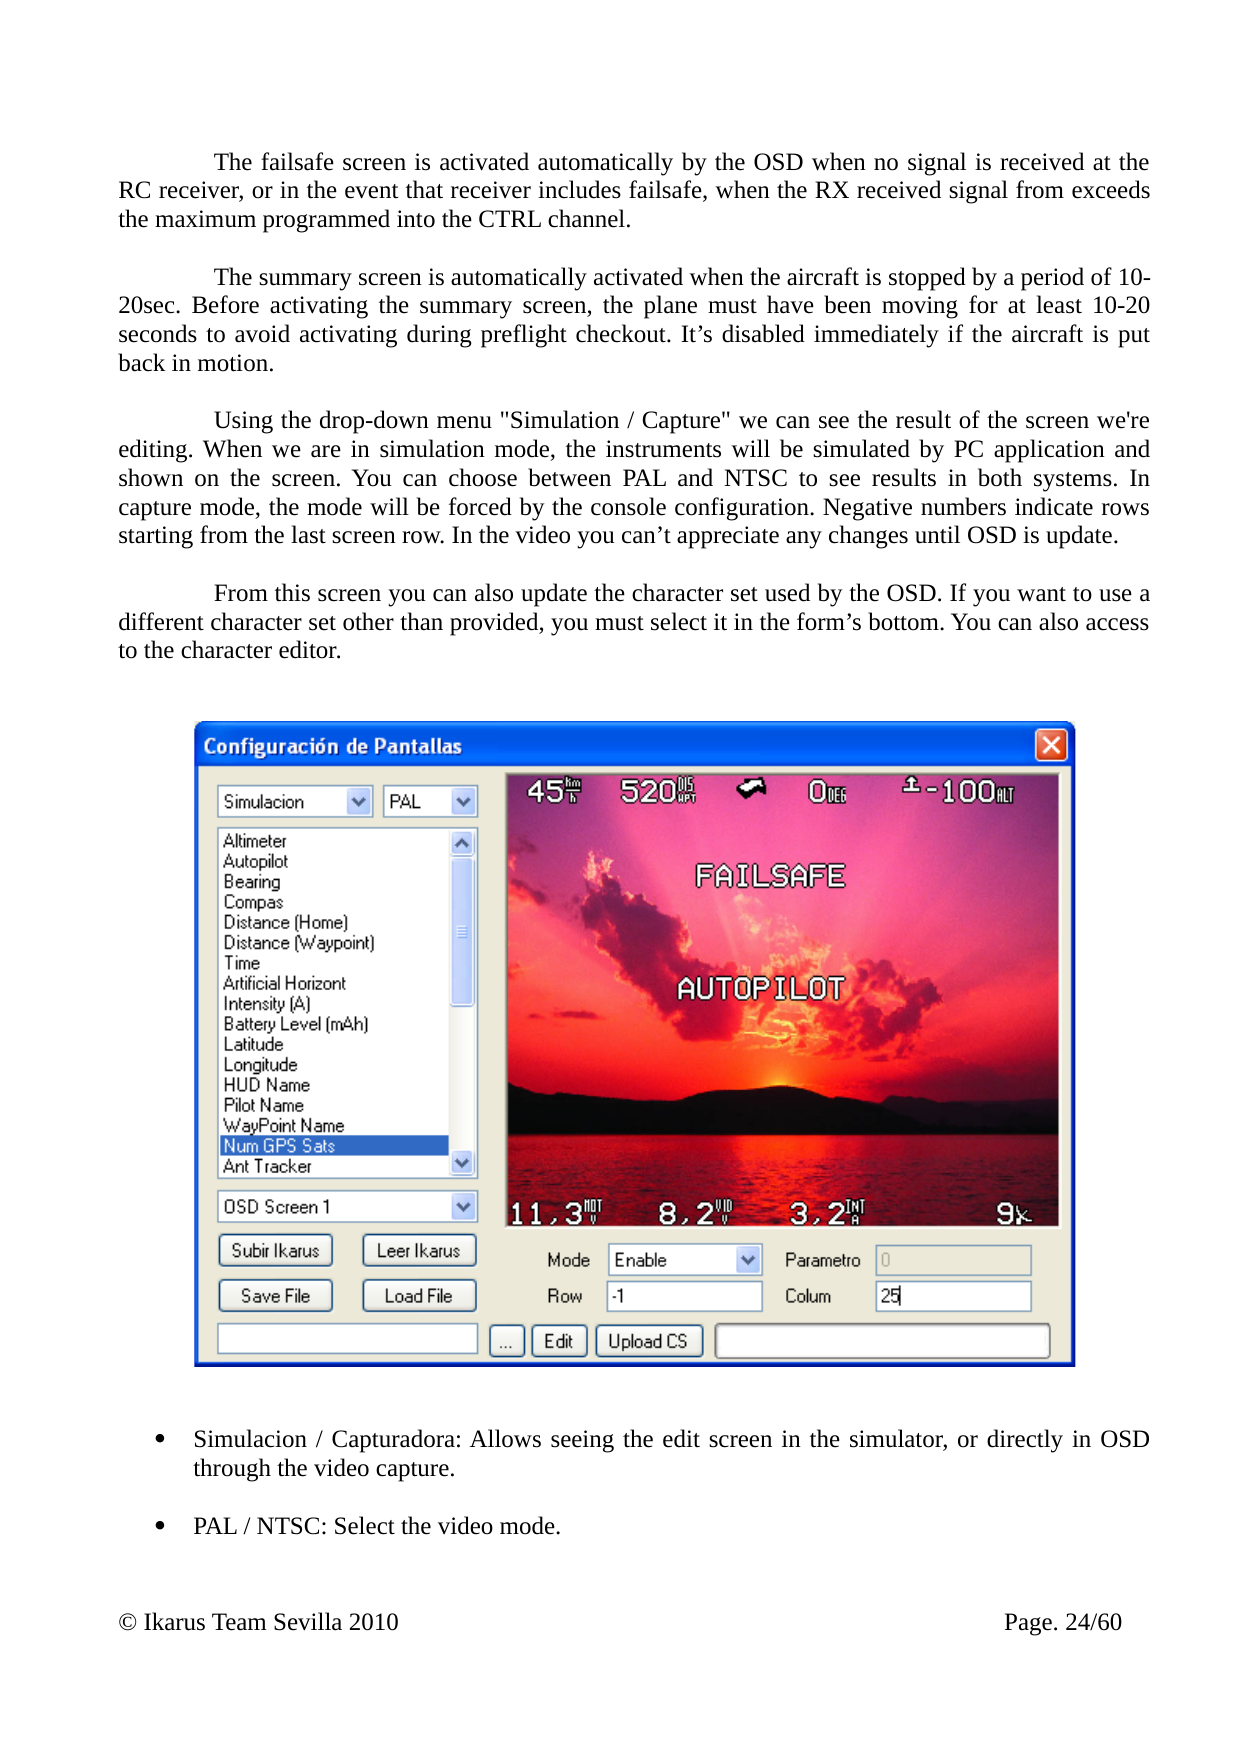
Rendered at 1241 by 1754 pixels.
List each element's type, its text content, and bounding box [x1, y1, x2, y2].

list PAL / NTSC: Select the video mode. [156, 1511, 1152, 1539]
picture [194, 721, 1076, 1367]
text The summary screen is automatically activated when the aircraft is stopped by a period of 10-20sec. Before activating the summary screen, the plane must have been moving for at least 10-20 seconds to avoid activating during preflight checkout. It’s disabled immediately if the aircraft is put back in motion. [118, 262, 1152, 377]
text Using the drop-down menu "Simulation / Capture" we can see the result of the screen we're editing. When we are in simulation mode, the instruments will be simulated by PC application and shown on the screen. You can choose between PAL and NTSC to see results in both systems. In capture mode, the mode will be forced by the console configuration. Negative numbers indicate rows starting from the last screen row. In the video you can’t appreciate any changes until OSD is update. [118, 406, 1152, 549]
text From this screen you can also update the character set used by the OSD. If you want to use a different character set other than provided, you must select it in the form’s bottom. You can also access to the character editor. [118, 578, 1152, 664]
text The failsafe screen is activated automatically by the OSD when no signal is received at the RC receiver, or in the event that receiver includes failsafe, when the RX received signal from exceeds the maximum programmed into the CTRL channel. [118, 147, 1152, 233]
list Simulacion / Capturadora: Allows seeing the edit screen in the simulator, or directly in OSD through the video capture. [156, 1424, 1152, 1482]
